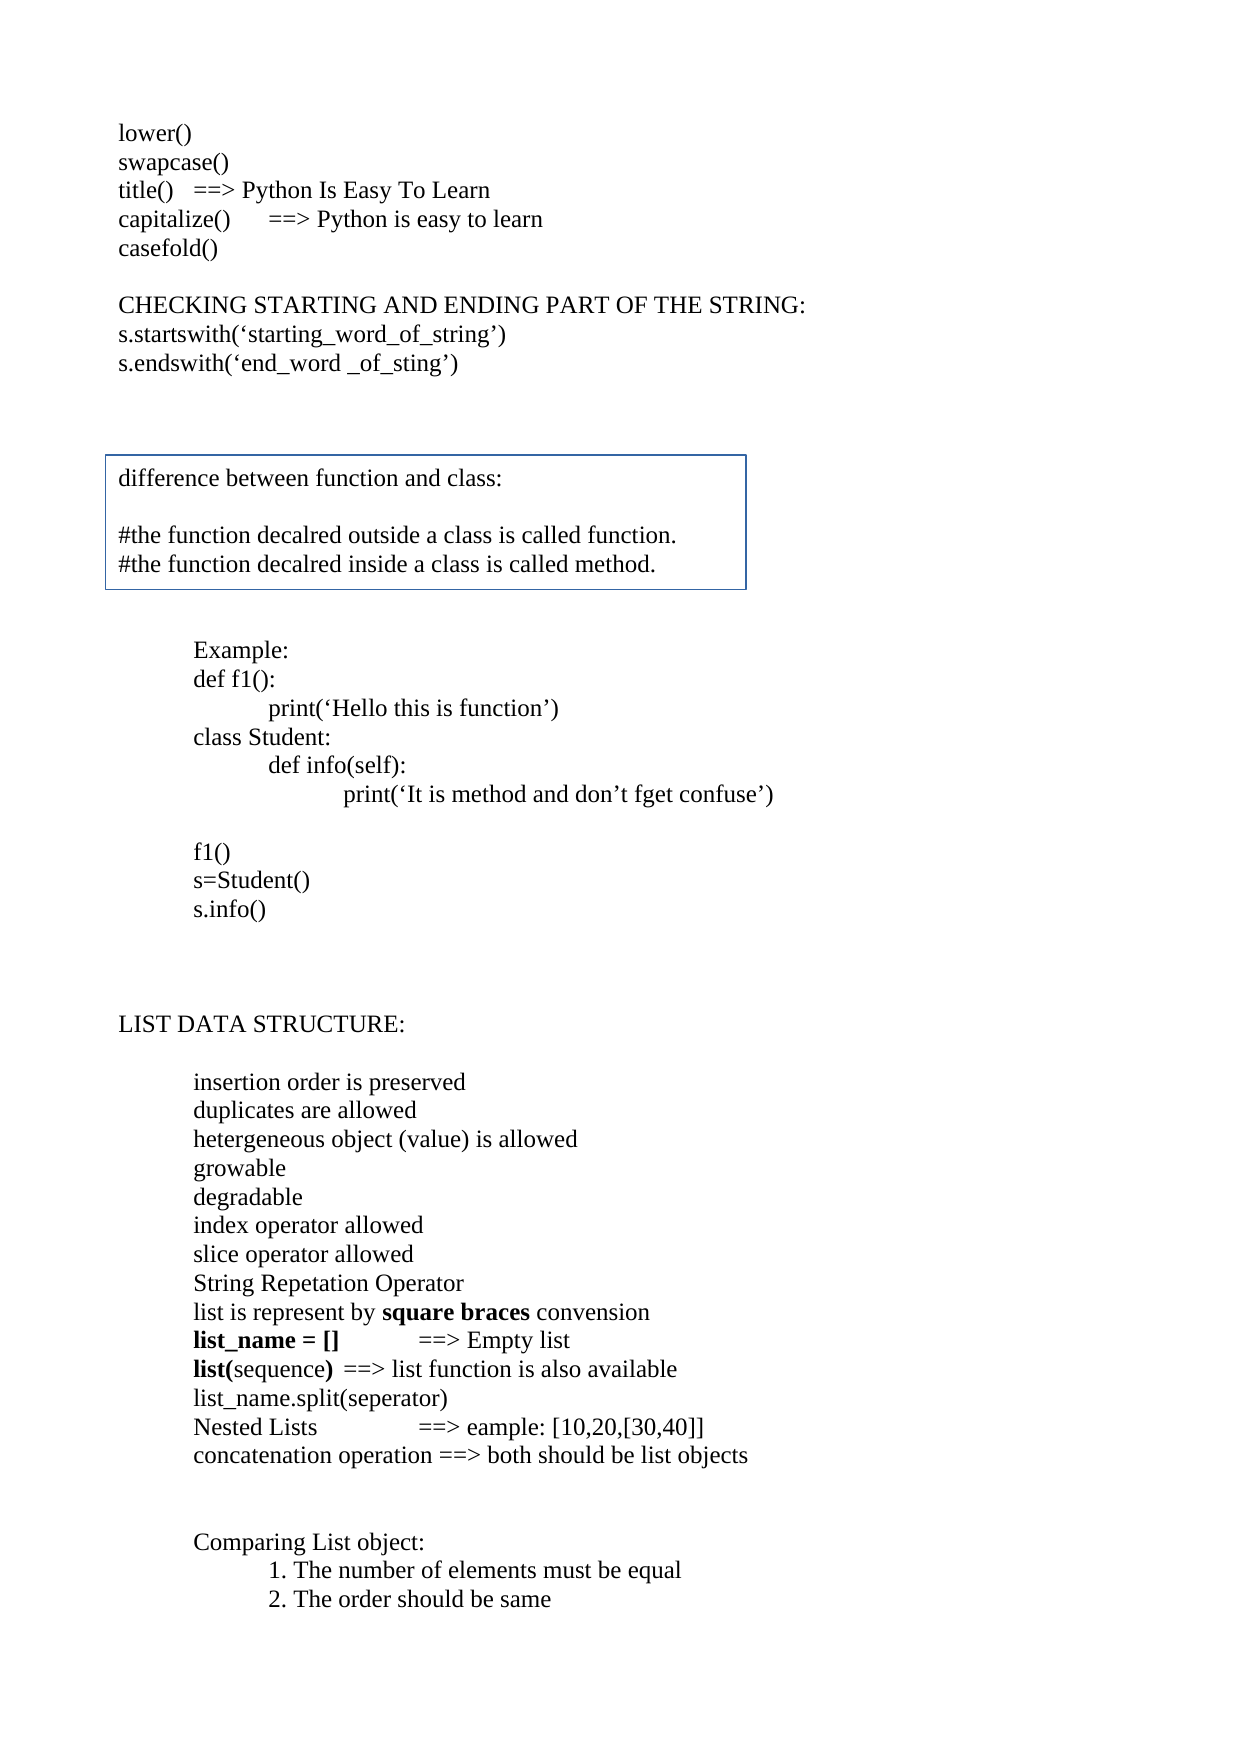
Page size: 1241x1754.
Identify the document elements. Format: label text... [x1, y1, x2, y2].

text f1() [118, 837, 1122, 866]
text swapcase() [118, 147, 1122, 176]
text s.info() [118, 894, 1122, 923]
text [747, 463, 1122, 492]
text def info(self): [118, 751, 1122, 779]
text LIST DATA STRUCTURE: [118, 1009, 1122, 1038]
text degradable [118, 1182, 1122, 1211]
text slice operator allowed [118, 1239, 1122, 1268]
text CHECKING STARTING AND ENDING PART OF THE STRING: [118, 291, 1122, 319]
text concatenation operation ==> both should be list objects [118, 1441, 1122, 1469]
text difference between function and class: [118, 463, 745, 492]
text print(‘Hello this is function’) [118, 693, 1122, 722]
text [747, 549, 1122, 578]
text list_name.split(seperator) [118, 1383, 1122, 1412]
text 2. The order should be same [118, 1584, 1122, 1613]
text lower() [118, 118, 1122, 147]
text title() ==> Python Is Easy To Learn [118, 176, 1122, 204]
text hetergeneous object (value) is allowed [118, 1124, 1122, 1153]
text class Student: [118, 722, 1122, 751]
text growable [118, 1153, 1122, 1182]
text list is represent by square braces convension [118, 1297, 1122, 1326]
text [747, 521, 1122, 549]
text insertion order is preserved [118, 1067, 1122, 1096]
text def f1(): [118, 664, 1122, 693]
text s.endswith(‘end_word _of_sting’) [118, 348, 1122, 377]
text String Repetation Operator [118, 1268, 1122, 1297]
text #the function decalred outside a class is called function. [118, 521, 745, 549]
text s=Student() [118, 866, 1122, 894]
text list_name = [] ==> Empty list [118, 1326, 1122, 1354]
text capitalize() ==> Python is easy to learn [118, 204, 1122, 233]
text index operator allowed [118, 1211, 1122, 1239]
text Example: [118, 636, 1122, 664]
text list(sequence) ==> list function is also available [118, 1354, 1122, 1383]
text Comparing List object: [118, 1527, 1122, 1556]
text Nested Lists ==> eample: [10,20,[30,40]] [118, 1412, 1122, 1441]
text #the function decalred inside a class is called method. [118, 549, 745, 578]
text 1. The number of elements must be equal [118, 1556, 1122, 1584]
text duplicates are allowed [118, 1096, 1122, 1124]
text s.startswith(‘starting_word_of_string’) [118, 319, 1122, 348]
text print(‘It is method and don’t fget confuse’) [118, 779, 1122, 808]
text casefold() [118, 233, 1122, 262]
